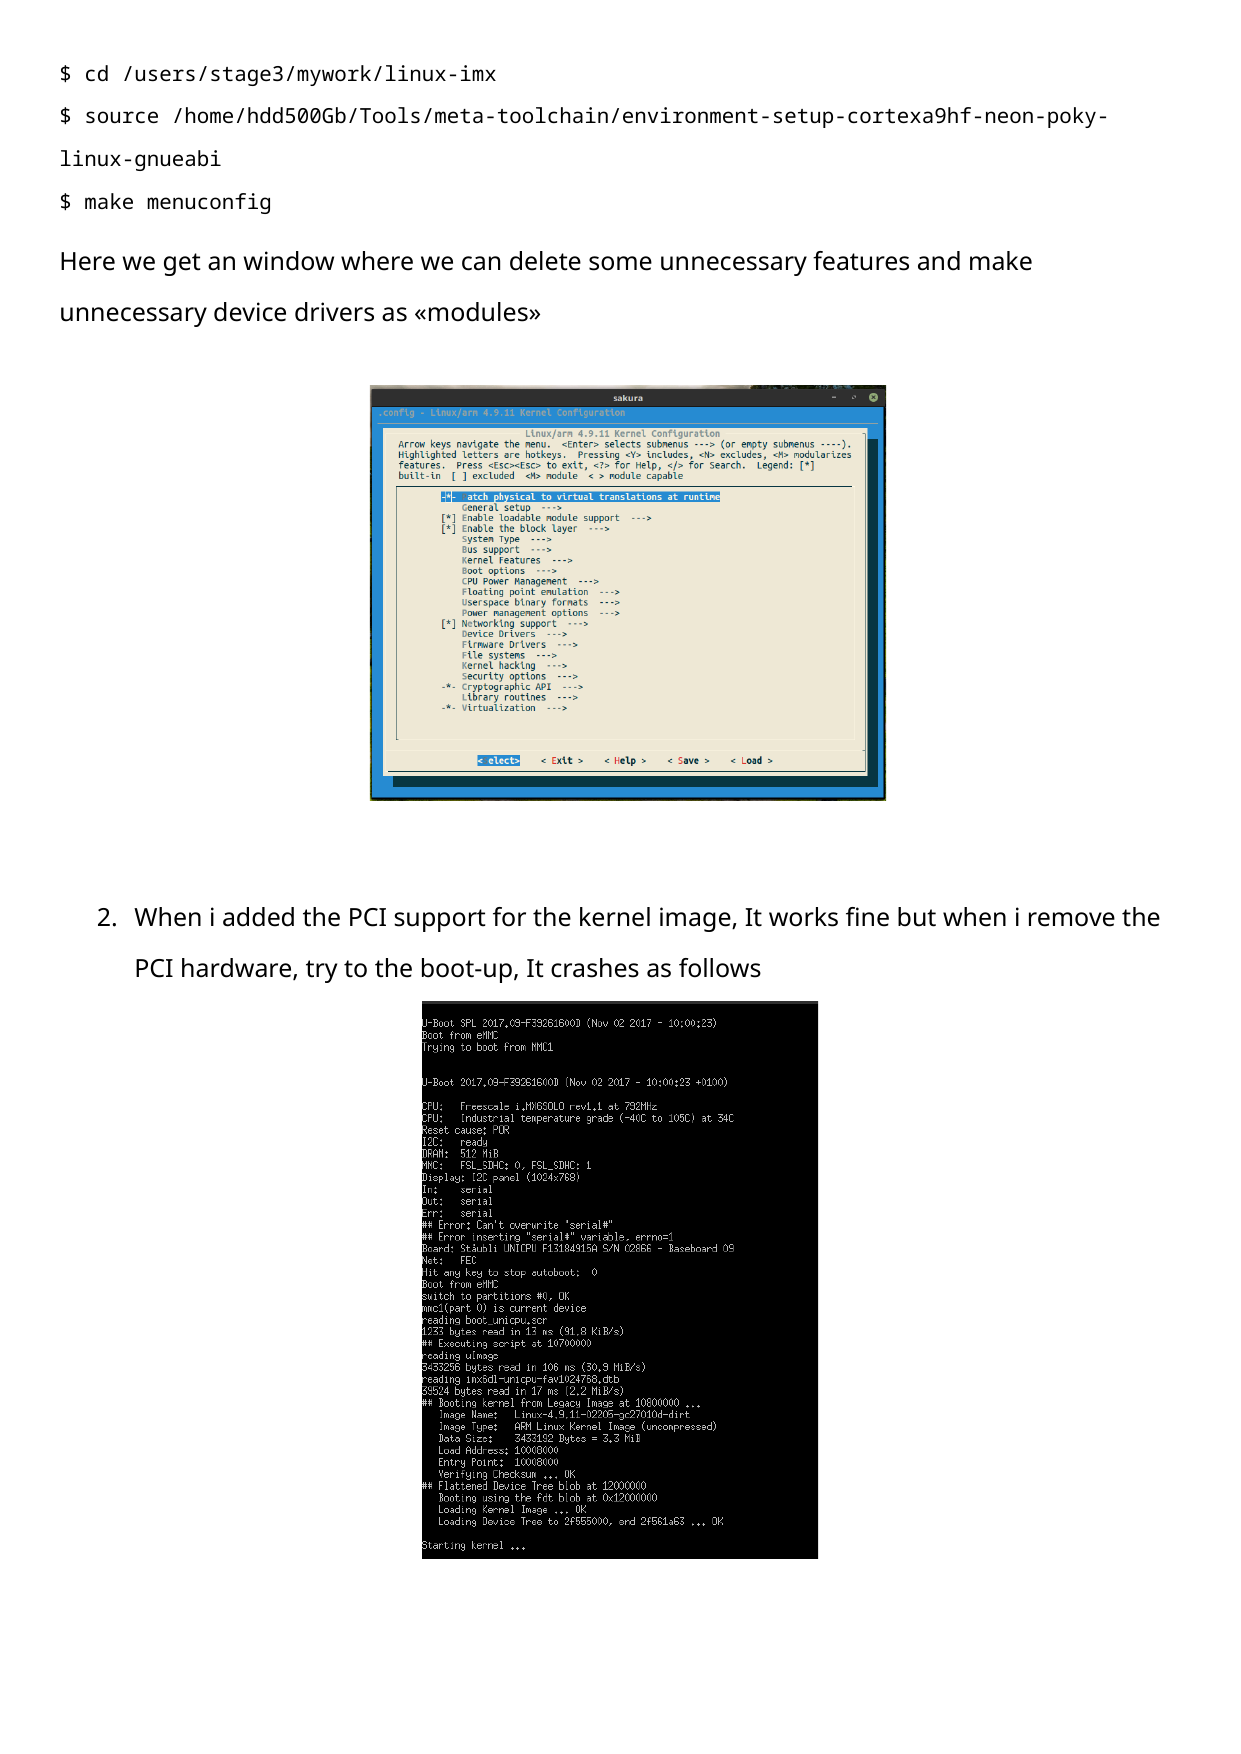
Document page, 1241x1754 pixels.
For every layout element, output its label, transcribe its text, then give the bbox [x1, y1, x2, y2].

text $ make menuconfig [59, 187, 1181, 215]
text Here we get an window where we can delete some unnecessary features and make unnecessary device drivers as «modules» [59, 244, 1181, 329]
list When i added the PCI support for the kernel image, It works fine but when i remove the PCI hardware, try to the boot-up, It crashes as follows [97, 899, 1181, 984]
text $ cd /users/stage3/mywork/linux-imx [59, 59, 1181, 87]
text $ source /home/hdd500Gb/Tools/meta-toolchain/environment-setup-cortexa9hf-neon-poky-linux-gnueabi [59, 102, 1181, 173]
